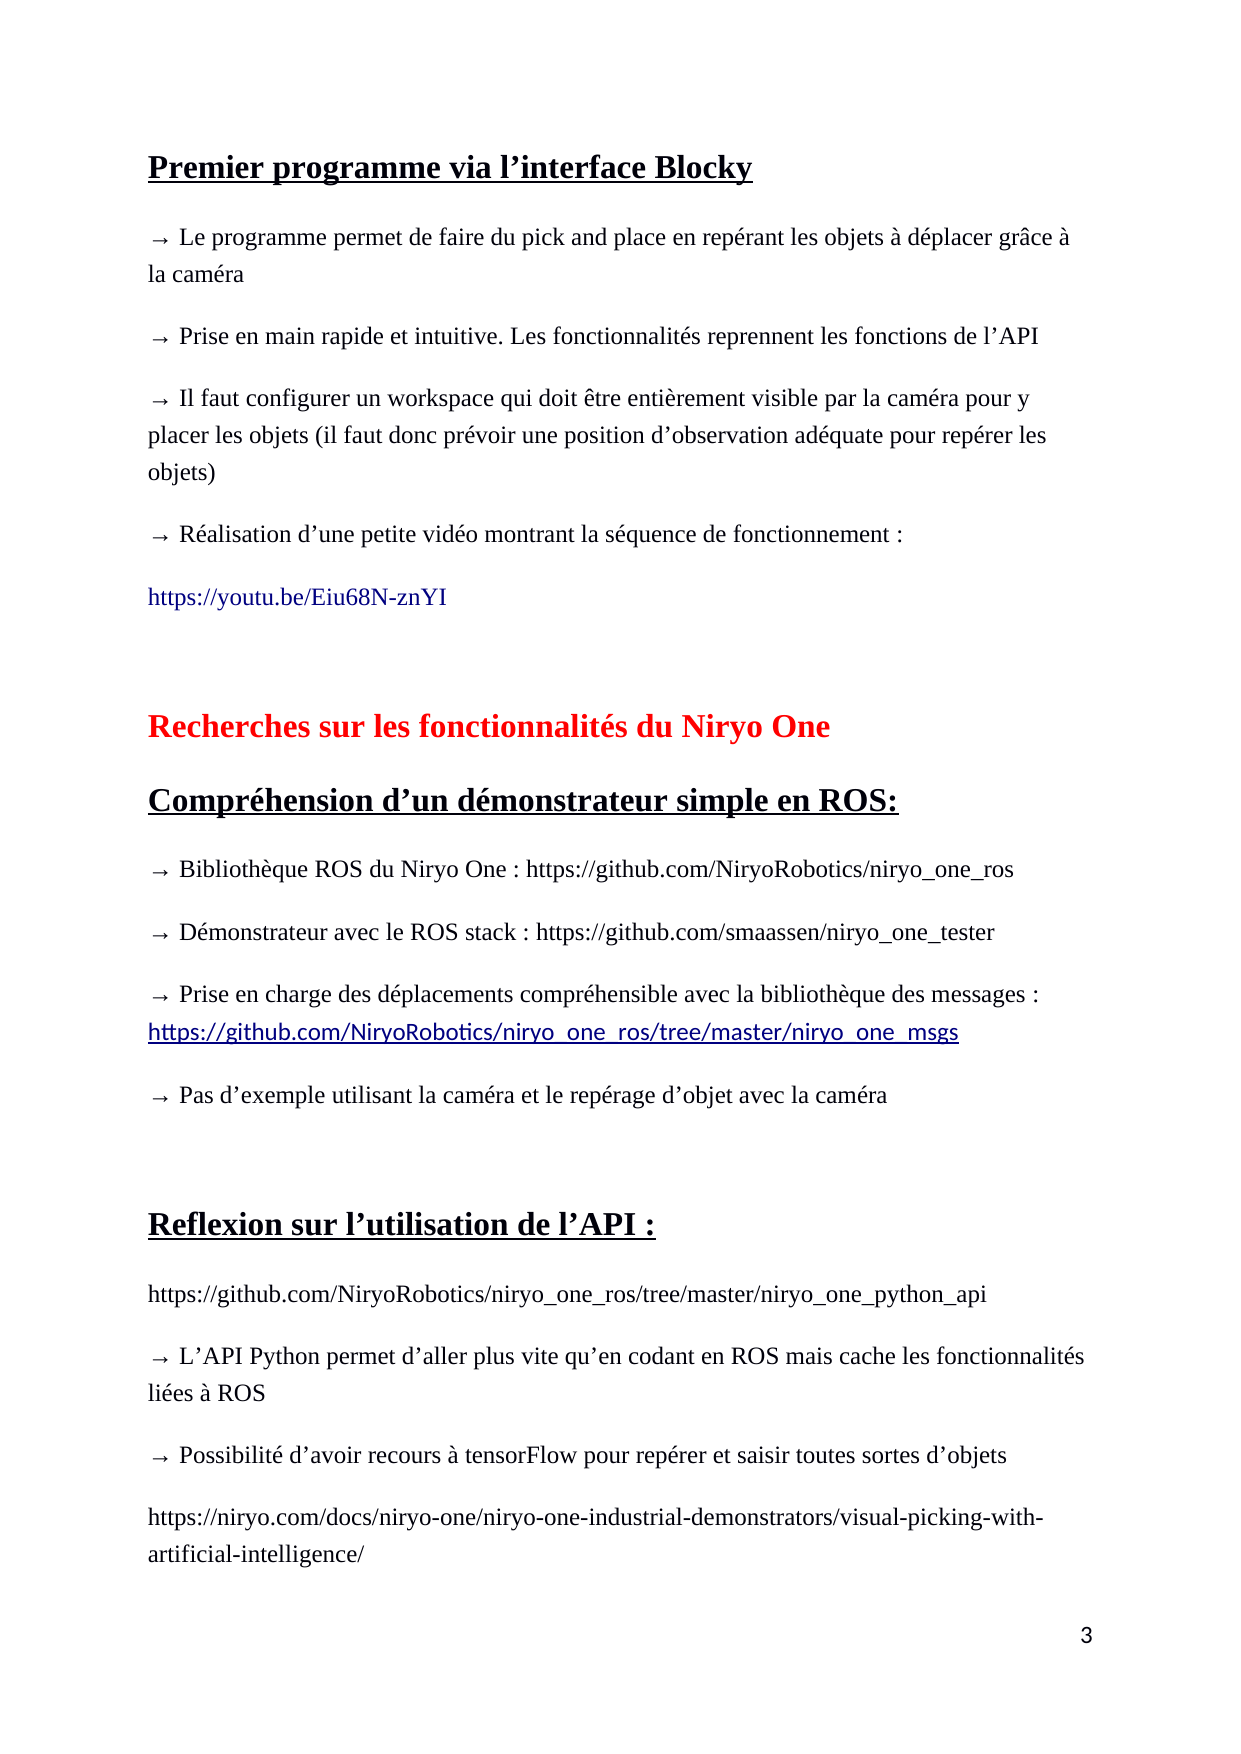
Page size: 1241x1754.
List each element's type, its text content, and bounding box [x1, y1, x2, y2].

text → Démonstrateur avec le ROS stack : https://github.com/smaassen/niryo_one_tester [148, 917, 1092, 945]
text Premier programme via l’interface Blocky [148, 148, 1092, 186]
text → Pas d’exemple utilisant la caméra et le repérage d’objet avec la caméra [148, 1081, 1092, 1109]
text → Prise en main rapide et intuitive. Les fonctionnalités reprennent les fonctions de l’API [148, 321, 1092, 350]
text → L’API Python permet d’aller plus vite qu’en codant en ROS mais cache les fonctionnalités liées à ROS [148, 1341, 1092, 1407]
text Reflexion sur l’utilisation de l’API : [148, 1205, 1092, 1243]
text → Réalisation d’une petite vidéo montrant la séquence de fonctionnement : [148, 519, 1092, 548]
text https://youtu.be/Eiu68N-znYI [148, 582, 1092, 610]
text → Le programme permet de faire du pick and place en repérant les objets à déplacer grâce à la caméra [148, 222, 1092, 288]
text → Bibliothèque ROS du Niryo One : https://github.com/NiryoRobotics/niryo_one_ros [148, 854, 1092, 883]
text https://github.com/NiryoRobotics/niryo_one_ros/tree/master/niryo_one_python_api [148, 1279, 1092, 1308]
text → Il faut configurer un workspace qui doit être entièrement visible par la caméra pour y placer les objets (il faut donc prévoir une position d’observation adéquate pour repérer les objets) [148, 383, 1092, 486]
text Compréhension d’un démonstrateur simple en ROS: [148, 780, 1092, 818]
text → Possibilité d’avoir recours à tensorFlow pour repérer et saisir toutes sortes d’objets [148, 1440, 1092, 1469]
text https://niryo.com/docs/niryo-one/niryo-one-industrial-demonstrators/visual-picking-with-artificial-intelligence/ [148, 1502, 1092, 1568]
text → Prise en charge des déplacements compréhensible avec la bibliothèque des messages : https://github.com/NiryoRobotics/niryo_one_ros/tree/master/niryo_one_msgs [148, 979, 1092, 1047]
text Recherches sur les fonctionnalités du Niryo One [148, 706, 1092, 744]
